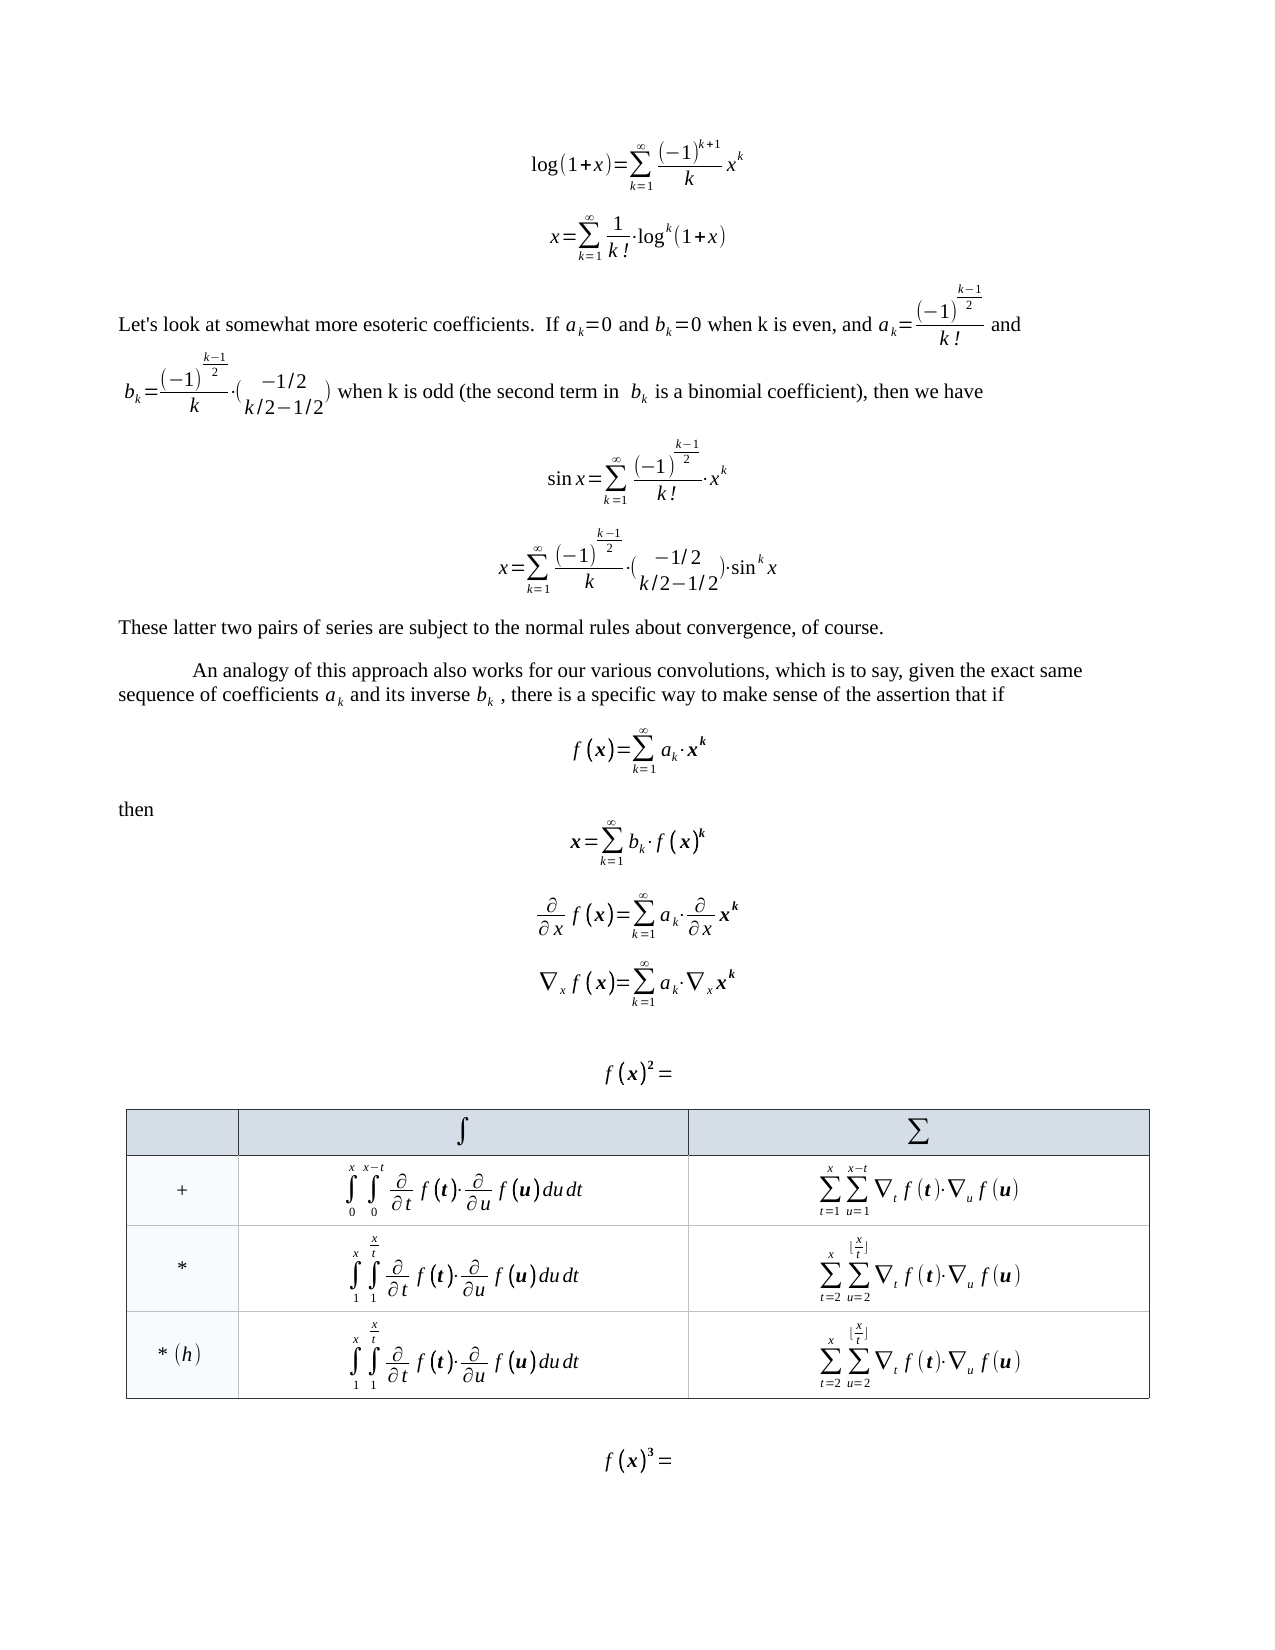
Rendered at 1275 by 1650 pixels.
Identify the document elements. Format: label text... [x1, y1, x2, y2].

table_cell [239, 1156, 688, 1225]
table_cell + [127, 1156, 238, 1225]
text These latter two pairs of series are subject to the normal rules about convergence, of course. [118, 615, 1157, 639]
table_cell [689, 1226, 1149, 1311]
table_cell [689, 1312, 1149, 1397]
table_header [127, 1110, 238, 1155]
text Let's look at somewhat more esoteric coefficients. Ifandwhen k is even, andandwhen k is odd (the second term in is a binomial coefficient), then we have [118, 283, 1157, 418]
table_cell [689, 1156, 1149, 1225]
table_cell [239, 1226, 688, 1311]
table_header [239, 1110, 688, 1155]
table_cell [239, 1312, 688, 1397]
table_header [689, 1110, 1149, 1155]
table_cell * [127, 1312, 238, 1397]
text An analogy of this approach also works for our various convolutions, which is to say, given the exact same sequence of coefficientsand its inverse, there is a specific way to make sense of the assertion that if [118, 658, 1157, 709]
text then [118, 796, 1157, 821]
table_cell * [127, 1226, 238, 1311]
